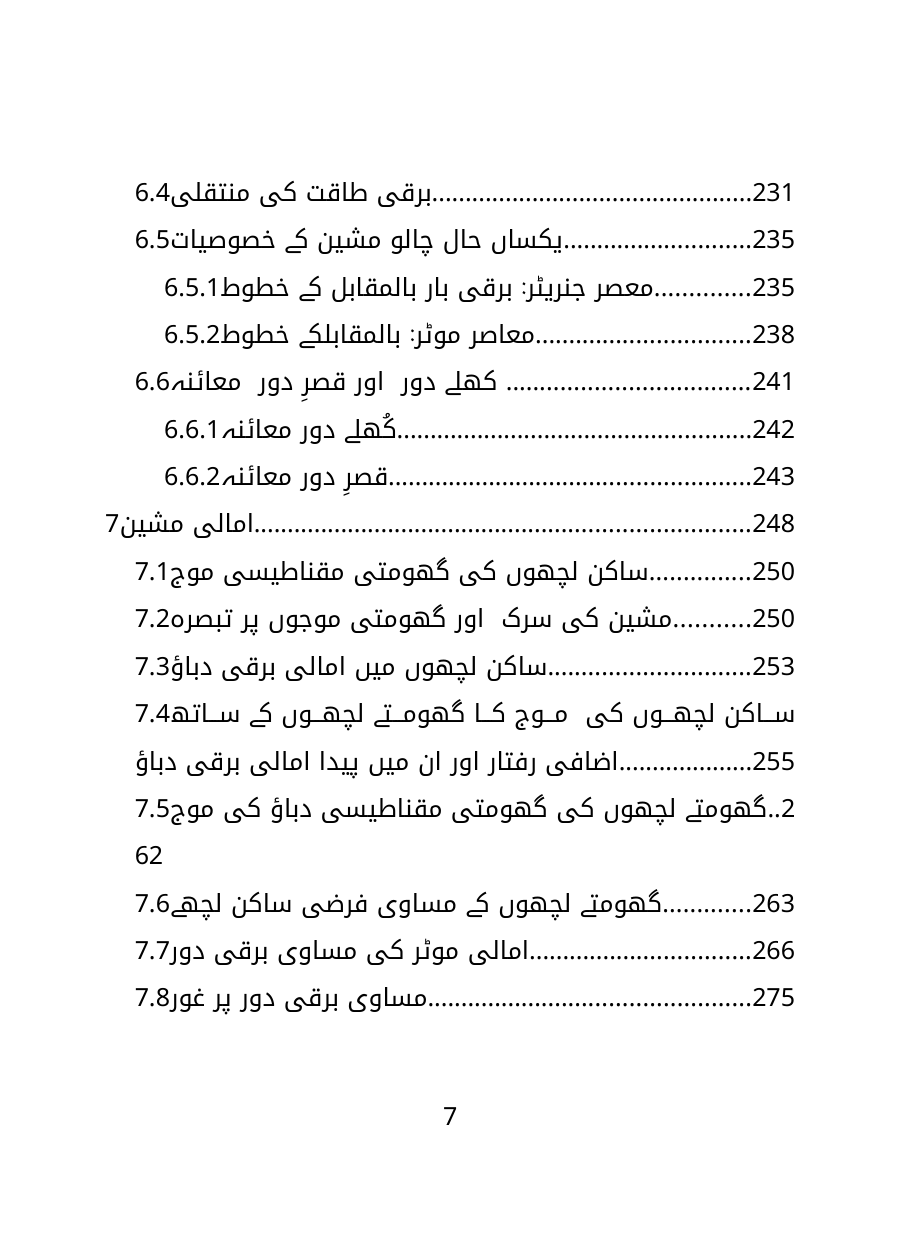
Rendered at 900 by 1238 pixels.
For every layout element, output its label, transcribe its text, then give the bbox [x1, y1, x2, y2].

text 7.8مساوی برقی دور پر غور 275 [134, 975, 795, 1022]
text 7.4ساکن لچھوں کی موج کا گھومتے لچھوں کے ساتھ اضافی رفتار اور ان میں پیدا امالی برقی دباؤ 255 [134, 690, 795, 785]
text 7.2مشین کی سرک اور گھومتی موجوں پر تبصرہ 250 [134, 596, 795, 643]
text 7.5گھومتے لچھوں کی گھومتی مقناطیسی دباؤ کی موج 262 [134, 785, 795, 880]
text 6.5.1معصر جنریٹر: برقی بار بالمقابل کے خطوط 235 [164, 264, 795, 311]
text 6.6کھلے دور اور قصرِ دور معائنہ 241 [134, 359, 795, 406]
text 7.1ساکن لچھوں کی گھومتی مقناطیسی موج 250 [134, 548, 795, 596]
text 6.4برقی طاقت کی منتقلی 231 [134, 169, 795, 216]
text 7امالی مشین 248 [105, 501, 795, 548]
text 7.6گھومتے لچھوں کے مساوی فرضی ساکن لچھے 263 [134, 880, 795, 927]
text 6.6.1کُھلے دور معائنہ 242 [164, 406, 795, 453]
text 6.5یکساں حال چالو مشین کے خصوصیات 235 [134, 216, 795, 264]
text 7.3ساکن لچھوں میں امالی برقی دباؤ 253 [134, 643, 795, 690]
text 6.6.2قصرِ دور معائنہ 243 [164, 453, 795, 501]
text 6.5.2معاصر موٹر: بالمقابلکے خطوط 238 [164, 311, 795, 359]
text 7.7امالی موٹر کی مساوی برقی دور 266 [134, 927, 795, 975]
